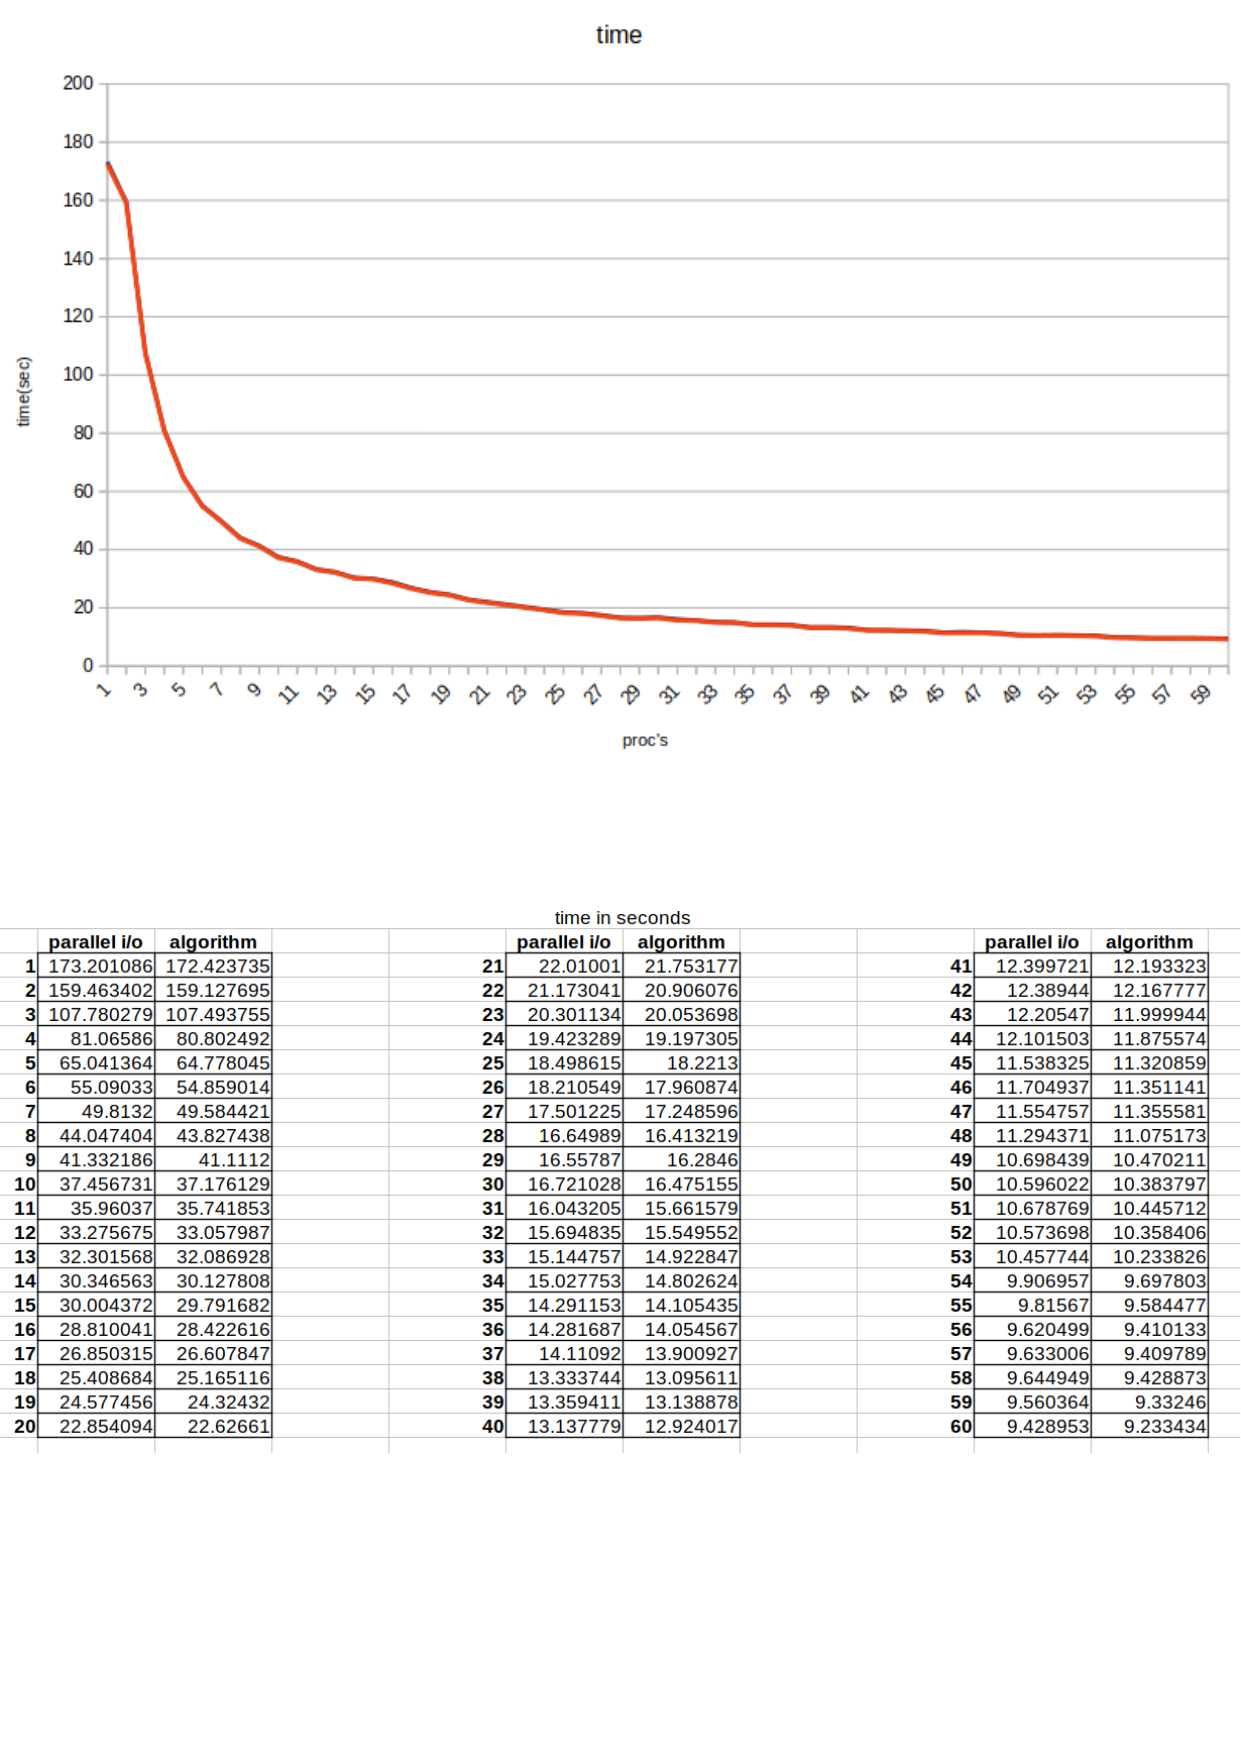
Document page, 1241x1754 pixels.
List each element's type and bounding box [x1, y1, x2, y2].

picture [0, 907, 1241, 1453]
picture [0, 5, 1241, 760]
